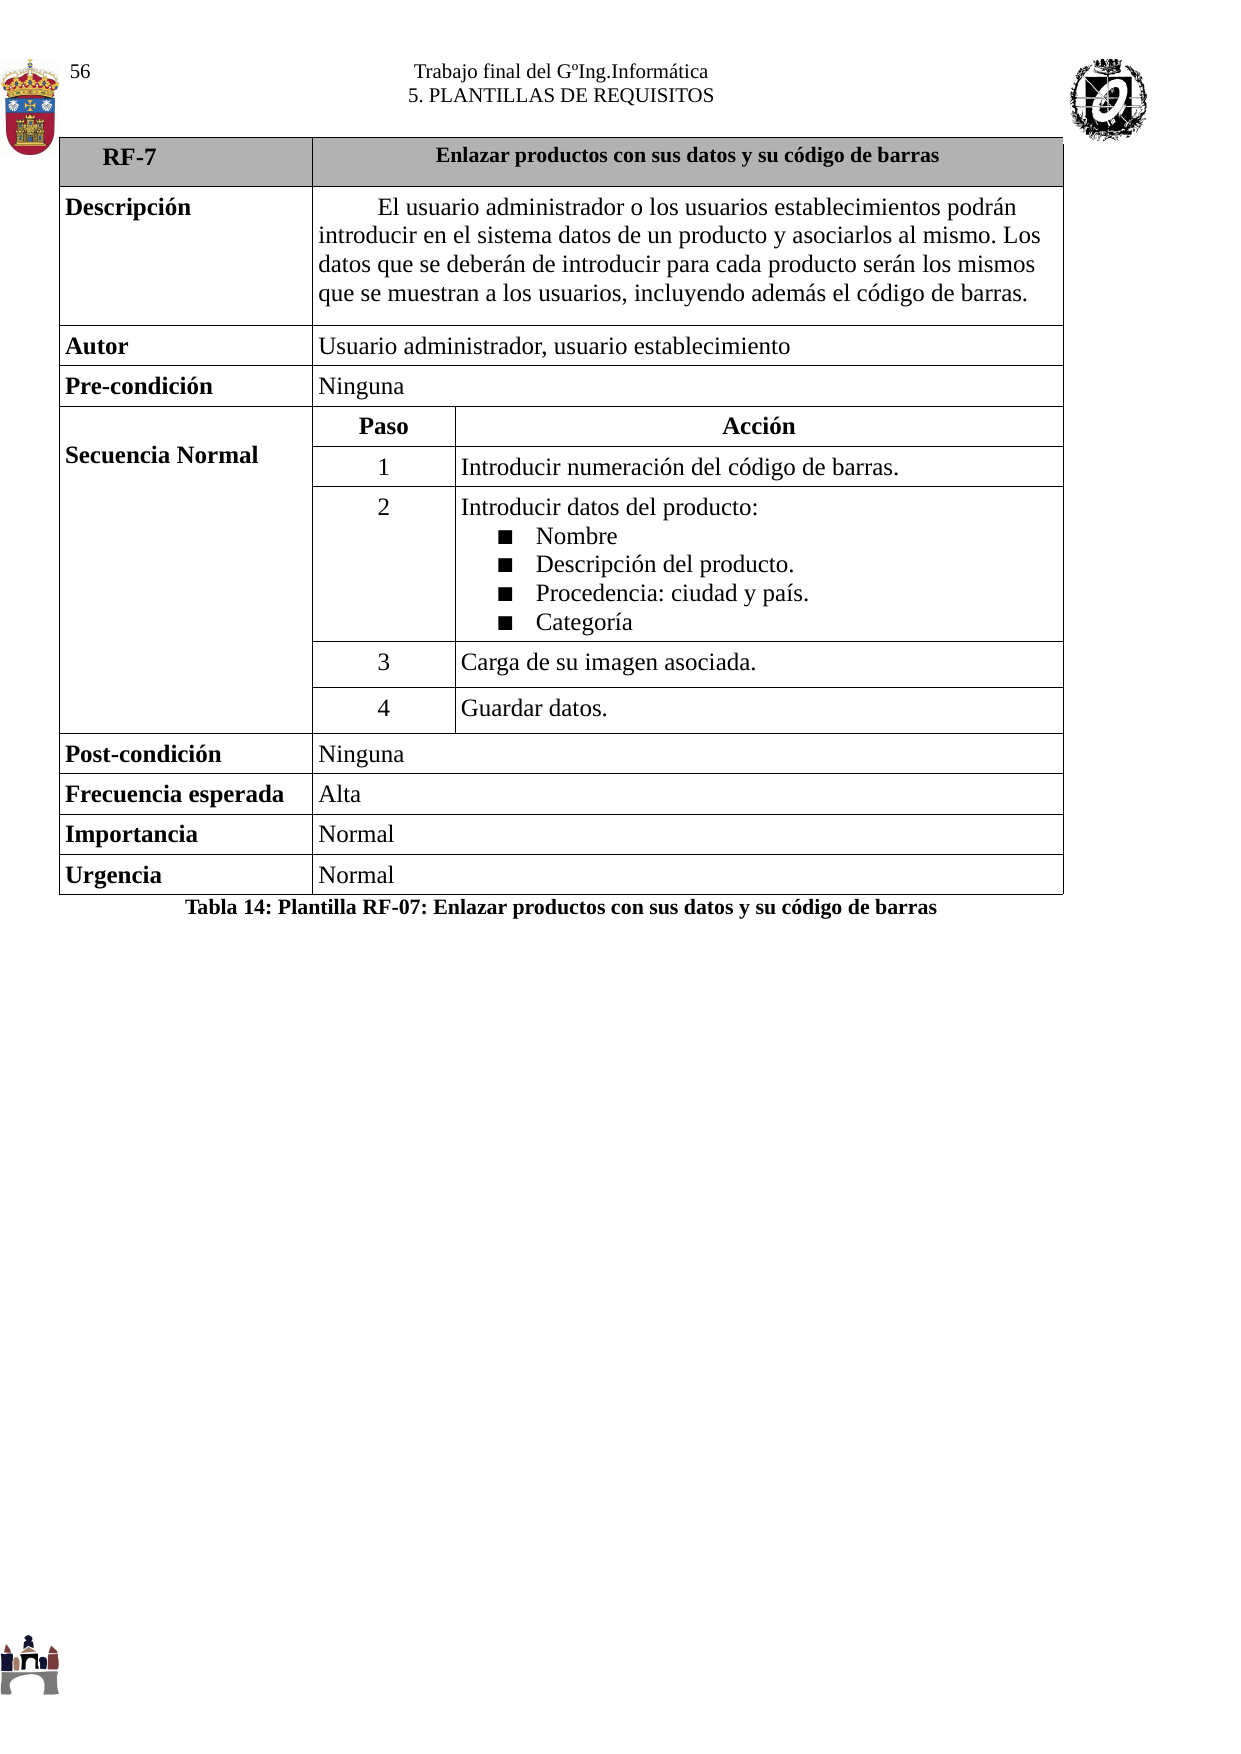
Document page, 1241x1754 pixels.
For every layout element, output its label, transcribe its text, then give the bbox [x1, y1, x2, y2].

table_cell 4 [313, 688, 455, 733]
table_header [60, 138, 312, 186]
picture [0, 1634, 59, 1695]
table_cell Guardar datos. [456, 688, 1063, 733]
table_cell Ninguna [313, 366, 1063, 406]
table_cell Normal [313, 855, 1063, 894]
picture [1063, 59, 1152, 144]
table_cell Frecuencia esperada [60, 774, 312, 813]
table_cell Normal [313, 815, 1063, 854]
table_cell Paso [313, 407, 455, 446]
table_cell Post-condición [60, 734, 312, 773]
table_cell Introducir datos del producto: Nombre Descripción del producto. Procedencia: ciudad y país. Categoría [456, 487, 1063, 641]
table_cell Usuario administrador, usuario establecimiento [313, 326, 1063, 365]
table_cell Descripción [60, 187, 312, 325]
table_cell 3 [313, 642, 455, 687]
text Tabla 14: Plantilla RF-07: Enlazar productos con sus datos y su código de barras [59, 895, 1063, 919]
table_cell Secuencia Normal [60, 407, 312, 733]
table_cell Pre-condición [60, 366, 312, 406]
table_cell El usuario administrador o los usuarios establecimientos podrán introducir en el sistema datos de un producto y asociarlos al mismo. Los datos que se deberán de introducir para cada producto serán los mismos que se muestran a los usuarios, incluyendo además el código de barras. [313, 187, 1063, 325]
table_cell Acción [456, 407, 1063, 446]
table_cell Ninguna [313, 734, 1063, 773]
table_cell Autor [60, 326, 312, 365]
table_header Enlazar productos con sus datos y su código de barras [313, 138, 1063, 186]
table_cell Alta [313, 774, 1063, 813]
table_cell Urgencia [60, 855, 312, 894]
picture [0, 59, 59, 155]
table_cell 2 [313, 487, 455, 641]
table_cell Introducir numeración del código de barras. [456, 447, 1063, 486]
table_cell 1 [313, 447, 455, 486]
table_cell Carga de su imagen asociada. [456, 642, 1063, 687]
table_cell Importancia [60, 815, 312, 854]
